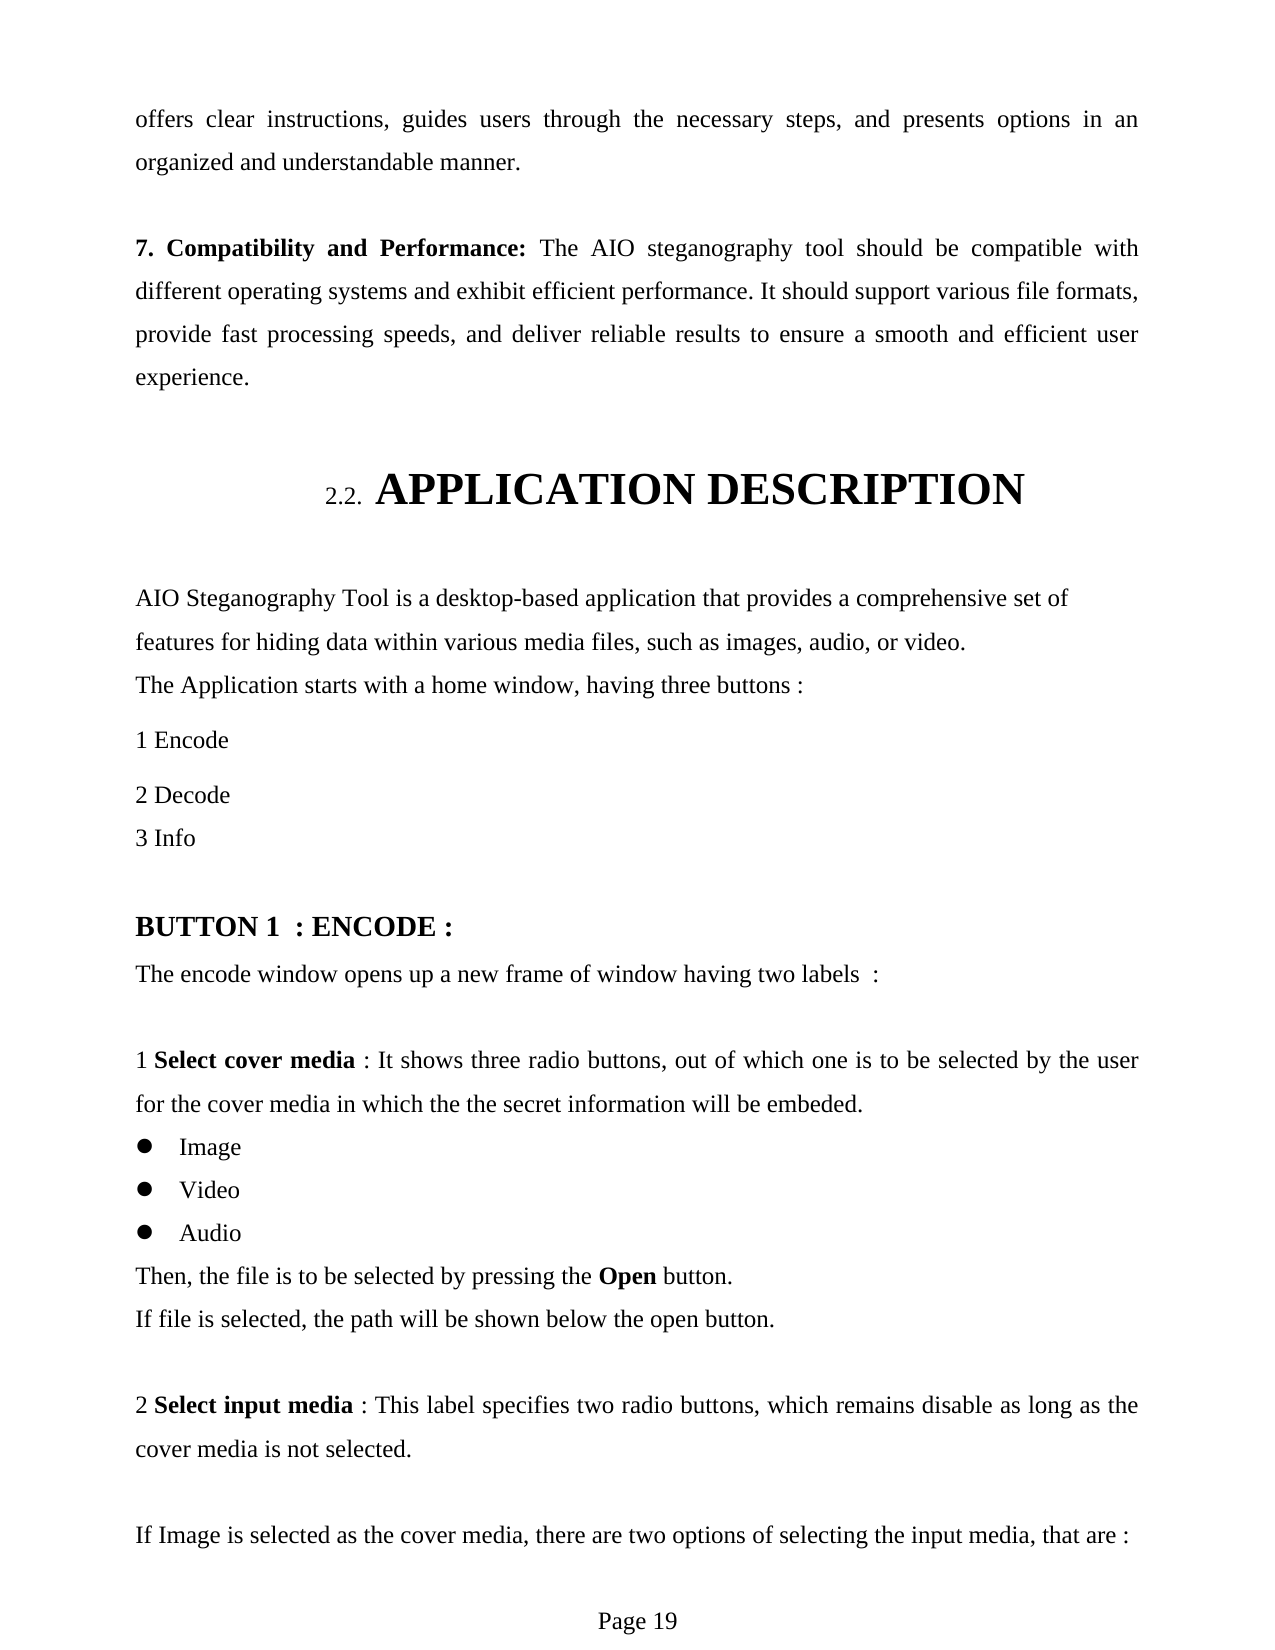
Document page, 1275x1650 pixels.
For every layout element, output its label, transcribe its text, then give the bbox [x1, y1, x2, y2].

list Info [135, 823, 1140, 852]
list Image [135, 1132, 1140, 1161]
text 2.2. APPLICATION DESCRIPTION [210, 461, 1140, 514]
list Encode [135, 725, 1140, 753]
list 7. Compatibility and Performance: The AIO steganography tool should be compatible with different operating systems and exhibit efficient performance. It should support various file formats, provide fast processing speeds, and deliver reliable results to ensure a smooth and efficient user experience. [135, 233, 1140, 391]
list Select cover media : It shows three radio buttons, out of which one is to be selected by the user for the cover media in which the the secret information will be embeded. [135, 1046, 1140, 1117]
list Video [135, 1175, 1140, 1204]
text The Application starts with a home window, having three buttons : [135, 670, 1140, 698]
text The encode window opens up a new frame of window having two labels : [135, 959, 1140, 988]
text AIO Steganography Tool is a desktop-based application that provides a comprehensive set of features for hiding data within various media files, such as images, audio, or video. [135, 583, 1140, 655]
list offers clear instructions, guides users through the necessary steps, and presents options in an organized and understandable manner. [135, 104, 1140, 176]
list Audio [135, 1218, 1140, 1247]
text If file is selected, the path will be shown below the open button. [135, 1304, 1140, 1333]
text BUTTON 1 : ENCODE : [135, 909, 1140, 943]
text Then, the file is to be selected by pressing the Open button. [135, 1261, 1140, 1290]
list Decode [135, 780, 1140, 808]
list Select input media : This label specifies two radio buttons, which remains disable as long as the cover media is not selected. [135, 1391, 1140, 1462]
text If Image is selected as the cover media, there are two options of selecting the input media, that are : [135, 1520, 1140, 1549]
